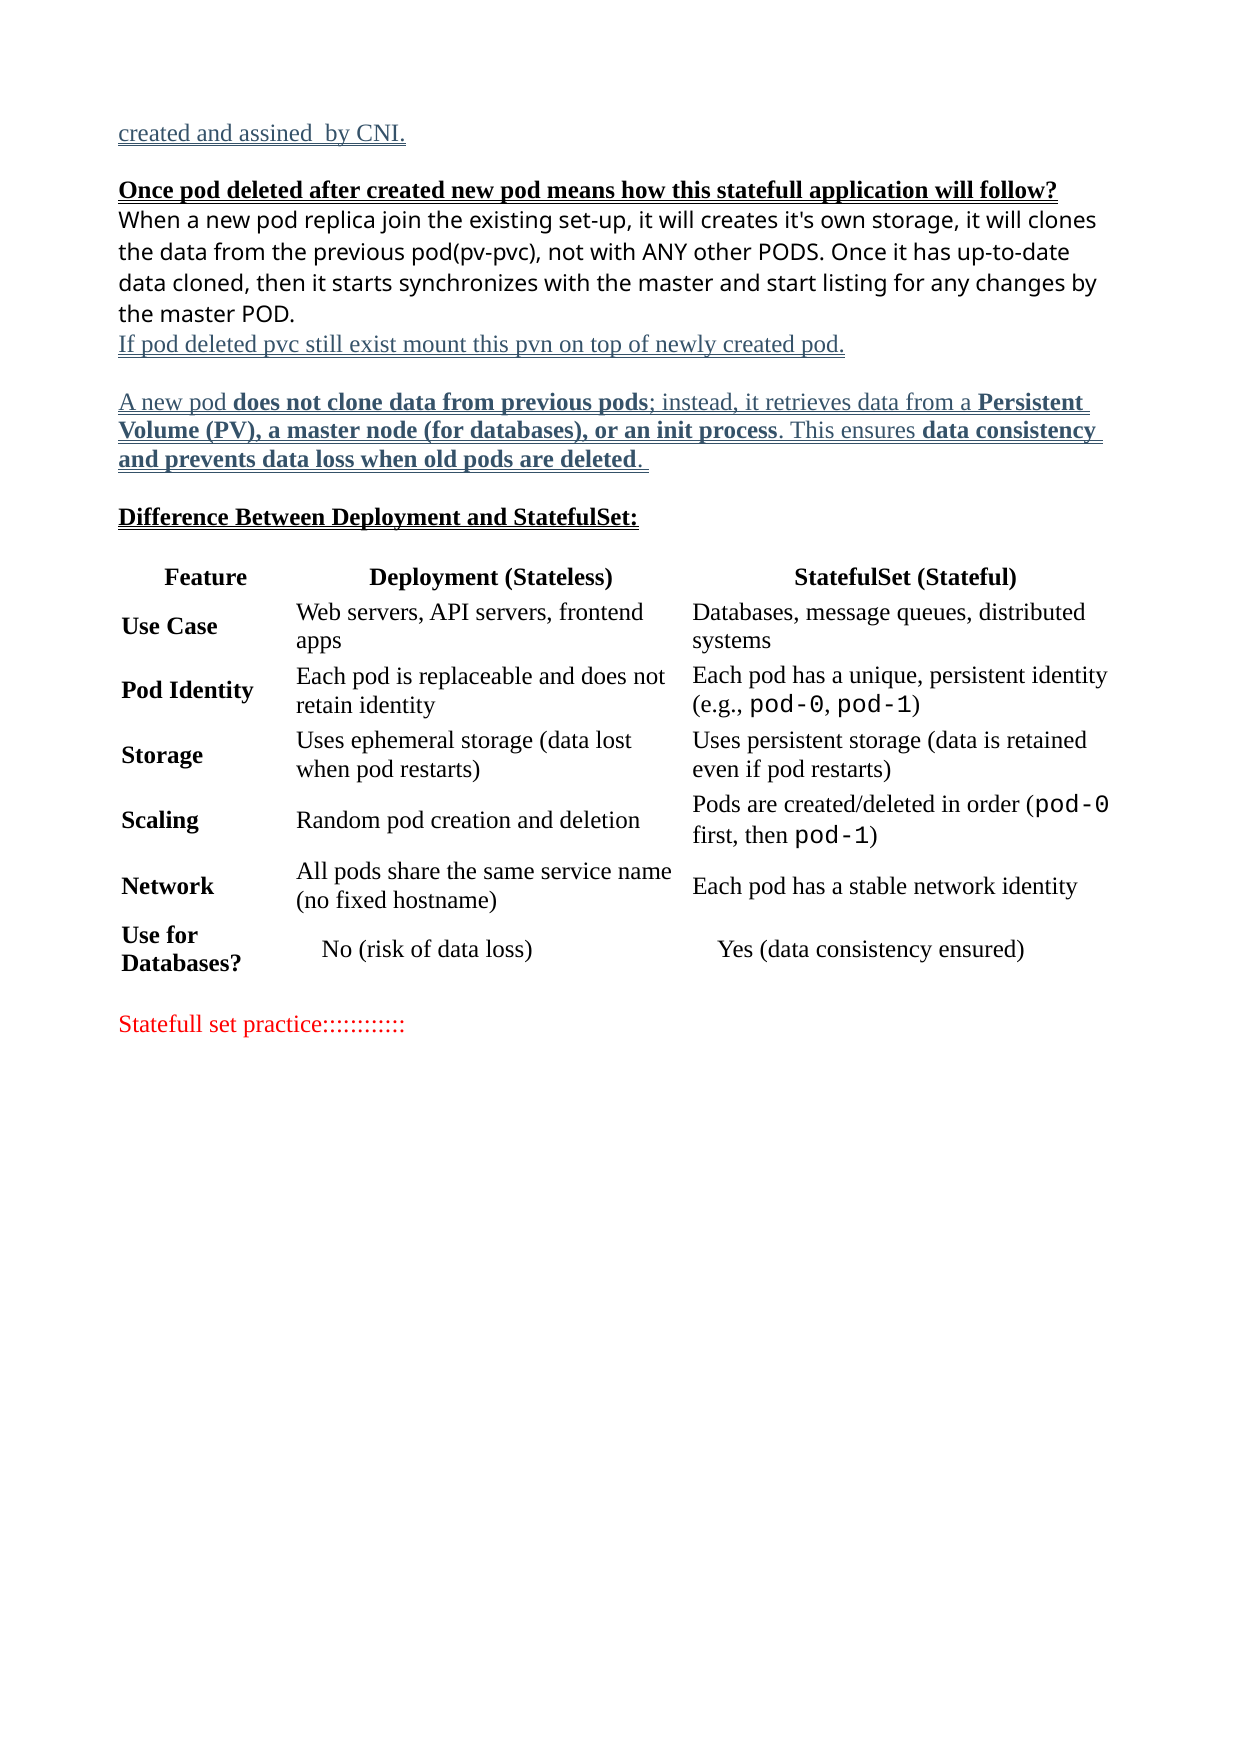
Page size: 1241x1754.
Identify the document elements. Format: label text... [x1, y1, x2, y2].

table_cell All pods share the same service name (no fixed hostname) [293, 854, 689, 917]
table_cell ❌ No (risk of data loss) [293, 917, 689, 980]
text created and assined by CNI. Once pod deleted after created new pod means how this statefull application will follow? [118, 118, 1122, 204]
text Difference Between Deployment and StatefulSet: [118, 473, 1122, 531]
table_cell Storage [118, 723, 293, 786]
table_cell Pods are created/deleted in order (pod-0 first, then pod-1) [689, 786, 1122, 853]
table_cell Each pod is replaceable and does not retain identity [293, 657, 689, 723]
table_header Deployment (Stateless) [293, 559, 689, 594]
table_header Feature [118, 559, 293, 594]
text If pod deleted pvc still exist mount this pvn on top of newly created pod. [118, 329, 1122, 358]
table_cell Use Case [118, 594, 293, 657]
table_cell Uses ephemeral storage (data lost when pod restarts) [293, 723, 689, 786]
table_cell Use for Databases? [118, 917, 293, 980]
table_cell Uses persistent storage (data is retained even if pod restarts) [689, 723, 1122, 786]
table_cell Web servers, API servers, frontend apps [293, 594, 689, 657]
text Statefull set practice:::::::::::: [118, 1009, 1122, 1038]
table_cell Scaling [118, 786, 293, 853]
table_cell Each pod has a stable network identity [689, 854, 1122, 917]
table_cell Pod Identity [118, 657, 293, 723]
table_cell Each pod has a unique, persistent identity (e.g., pod-0, pod-1) [689, 657, 1122, 723]
table_cell Databases, message queues, distributed systems [689, 594, 1122, 657]
table_cell ✅ Yes (data consistency ensured) [689, 917, 1122, 980]
table_header StatefulSet (Stateful) [689, 559, 1122, 594]
text A new pod does not clone data from previous pods; instead, it retrieves data from a Persistent Volume (PV), a master node (for databases), or an init process. This ensures data consistency and prevents data loss when old pods are deleted. [118, 387, 1122, 473]
table_cell Random pod creation and deletion [293, 786, 689, 853]
table_cell Network [118, 854, 293, 917]
text When a new pod replica join the existing set-up, it will creates it's own storage, it will clones the data from the previous pod(pv-pvc), not with ANY other PODS. Once it has up-to-date data cloned, then it starts synchronizes with the master and start listing for any changes by the master POD. [118, 204, 1122, 329]
